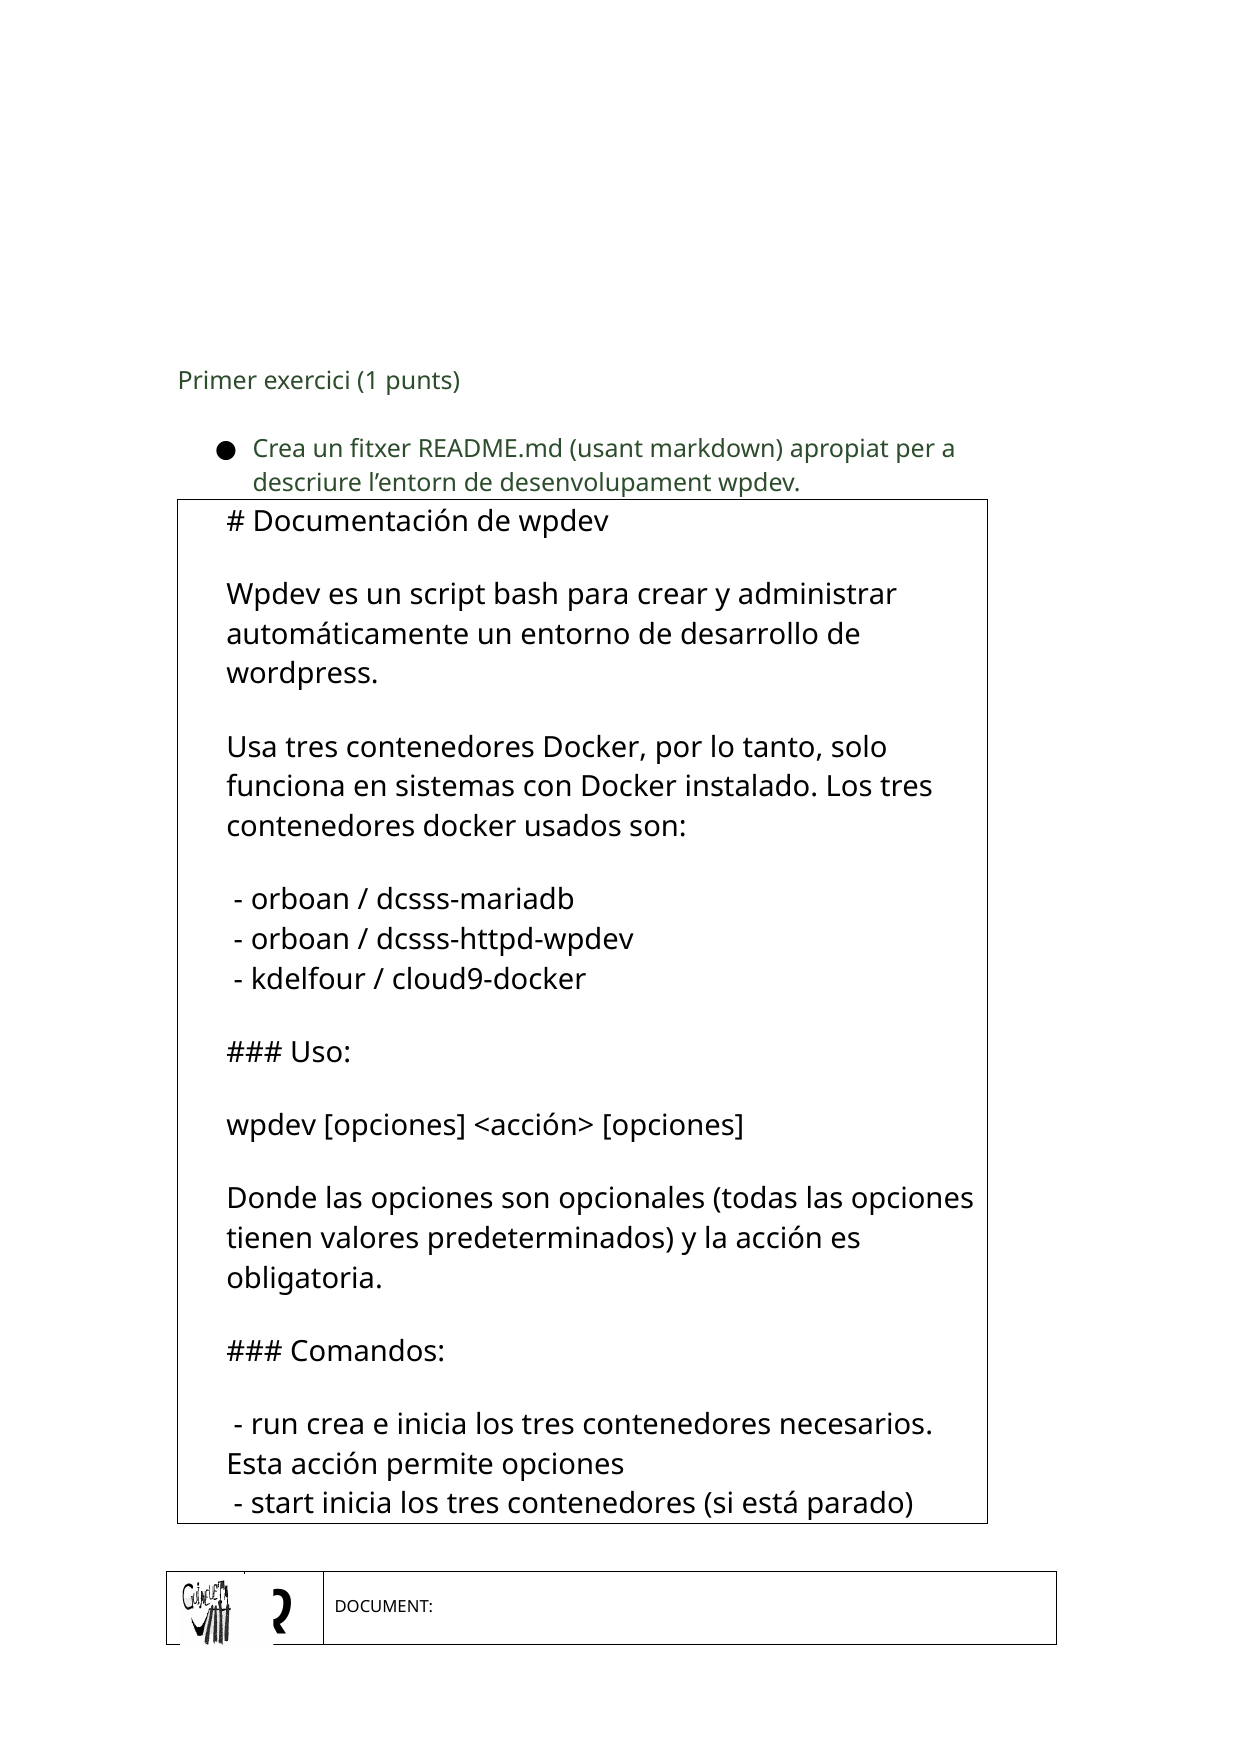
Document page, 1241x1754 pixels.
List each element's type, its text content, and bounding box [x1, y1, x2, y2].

list Crea un fitxer README.md (usant markdown) apropiat per a descriure l’entorn de desenvolupament wpdev. [215, 431, 1063, 499]
table_header # Documentación de wpdev Wpdev es un script bash para crear y administrar automáticamente un entorno de desarrollo de wordpress. Usa tres contenedores Docker, por lo tanto, solo funciona en sistemas con Docker instalado. Los tres contenedores docker usados son: - orboan / dcsss-mariadb - orboan / dcsss-httpd-wpdev - kdelfour / cloud9-docker ### Uso: wpdev [opciones] <acción> [opciones] Donde las opciones son opcionales (todas las opciones tienen valores predeterminados) y la acción es obligatoria. ### Comandos: - run crea e inicia los tres contenedores necesarios. Esta acción permite opciones - start inicia los tres contenedores (si está parado) [178, 500, 987, 1522]
picture [180, 1574, 274, 1649]
text Primer exercici (1 punts) [177, 363, 1063, 397]
